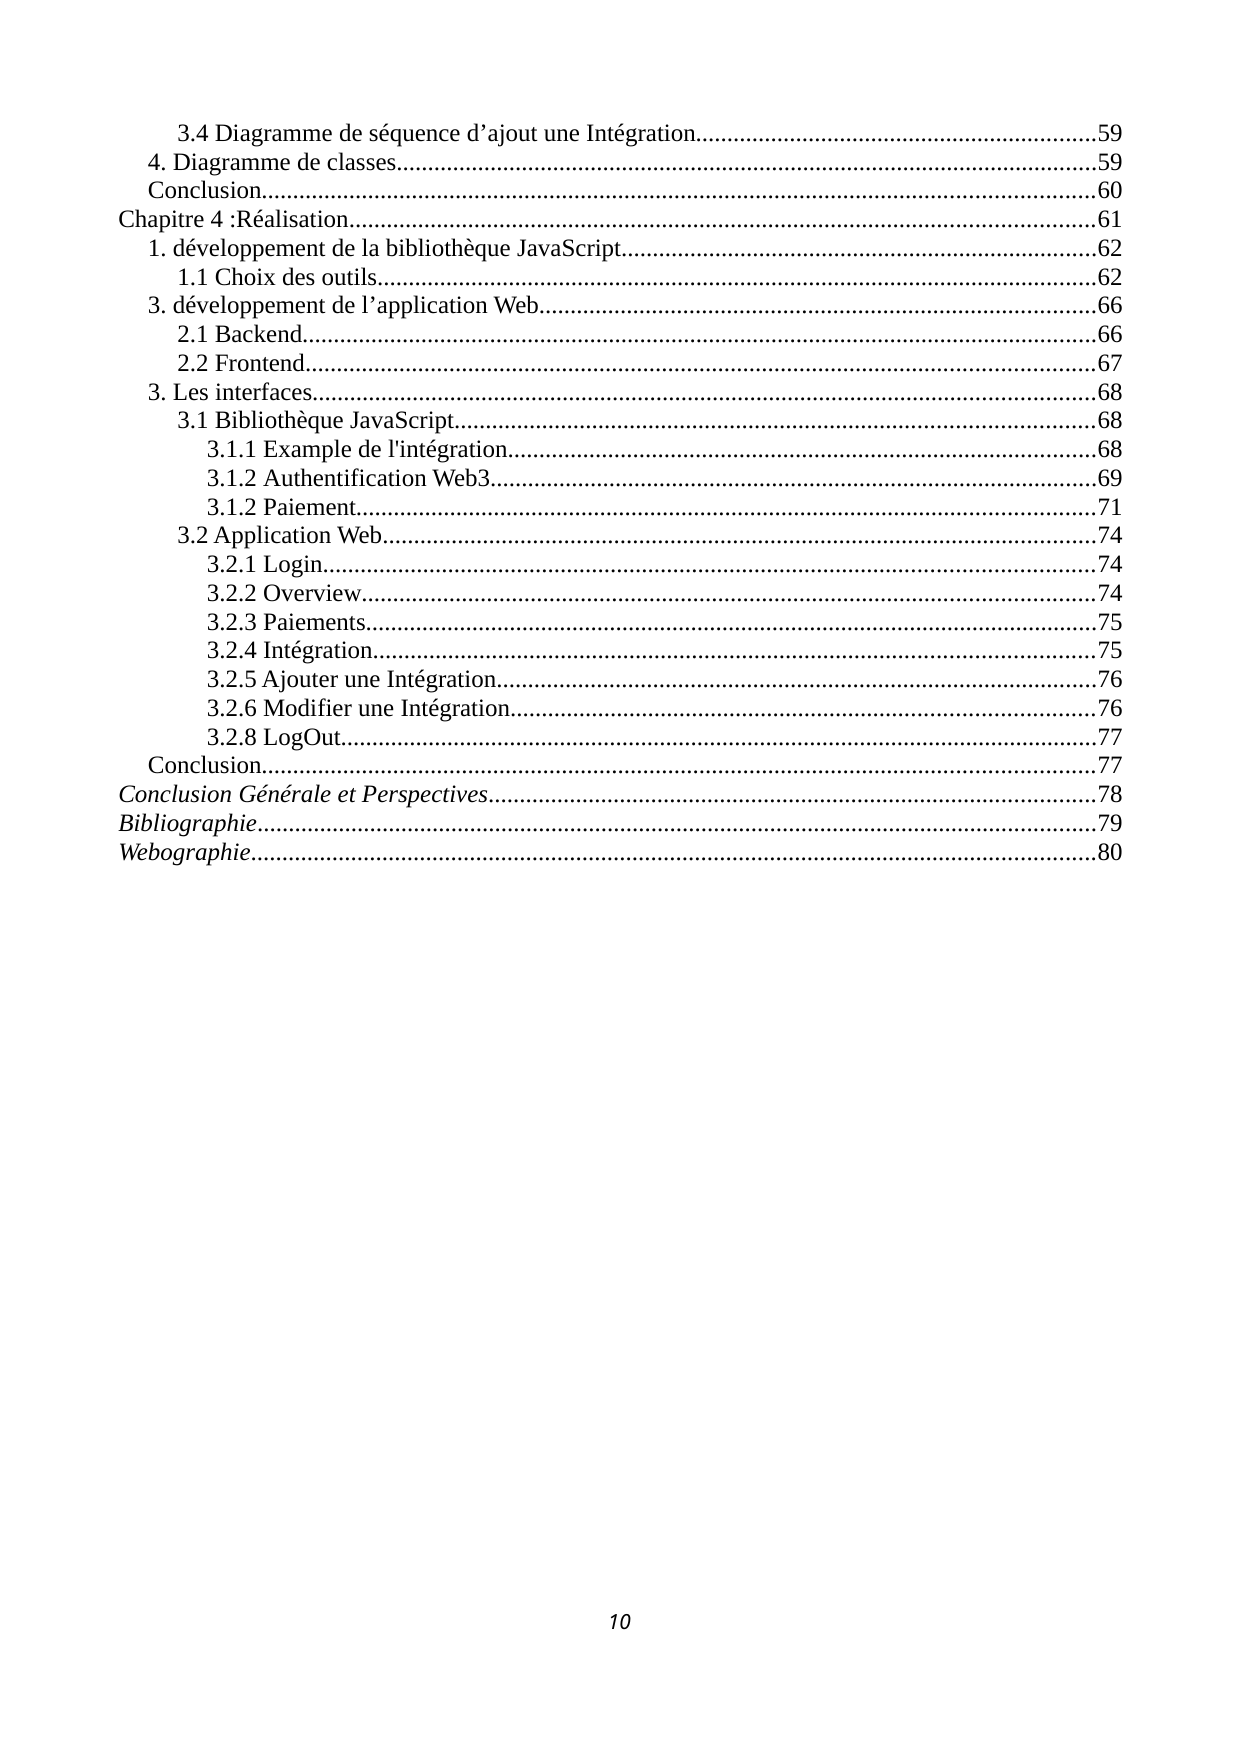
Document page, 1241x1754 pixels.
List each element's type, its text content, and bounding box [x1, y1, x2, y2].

text Conclusion 77 [148, 751, 1122, 779]
text 2.2 Frontend 67 [177, 348, 1122, 377]
text 2.1 Backend 66 [177, 319, 1122, 348]
text 1. développement de la bibliothèque JavaScript 62 [148, 233, 1122, 262]
text 3.2.2 Overview 74 [207, 578, 1122, 607]
text 3.2.3 Paiements 75 [207, 607, 1122, 636]
text Conclusion 60 [148, 176, 1122, 204]
text 3. développement de l’application Web 66 [148, 291, 1122, 319]
text 4. Diagramme de classes 59 [148, 147, 1122, 176]
text 3.2.4 Intégration 75 [207, 636, 1122, 664]
text 3.1 Bibliothèque JavaScript 68 [177, 406, 1122, 434]
text Conclusion Générale et Perspectives 78 [118, 779, 1122, 808]
text 3. Les interfaces 68 [148, 377, 1122, 406]
text 1.1 Choix des outils 62 [177, 262, 1122, 291]
text 3.4 Diagramme de séquence d’ajout une Intégration 59 [177, 118, 1122, 147]
text 3.1.2 Paiement 71 [207, 492, 1122, 521]
text 3.2.1 Login 74 [207, 549, 1122, 578]
text Bibliographie 79 [118, 808, 1122, 837]
text 3.2.8 LogOut 77 [207, 722, 1122, 751]
text 3.1.1 Example de l'intégration 68 [207, 434, 1122, 463]
text 3.2.6 Modifier une Intégration 76 [207, 693, 1122, 722]
text Webographie 80 [118, 837, 1122, 866]
text 3.2.5 Ajouter une Intégration 76 [207, 664, 1122, 693]
text 3.1.2 Authentification Web3 69 [207, 463, 1122, 492]
text 3.2 Application Web 74 [177, 521, 1122, 549]
text Chapitre 4 :Réalisation 61 [118, 204, 1122, 233]
